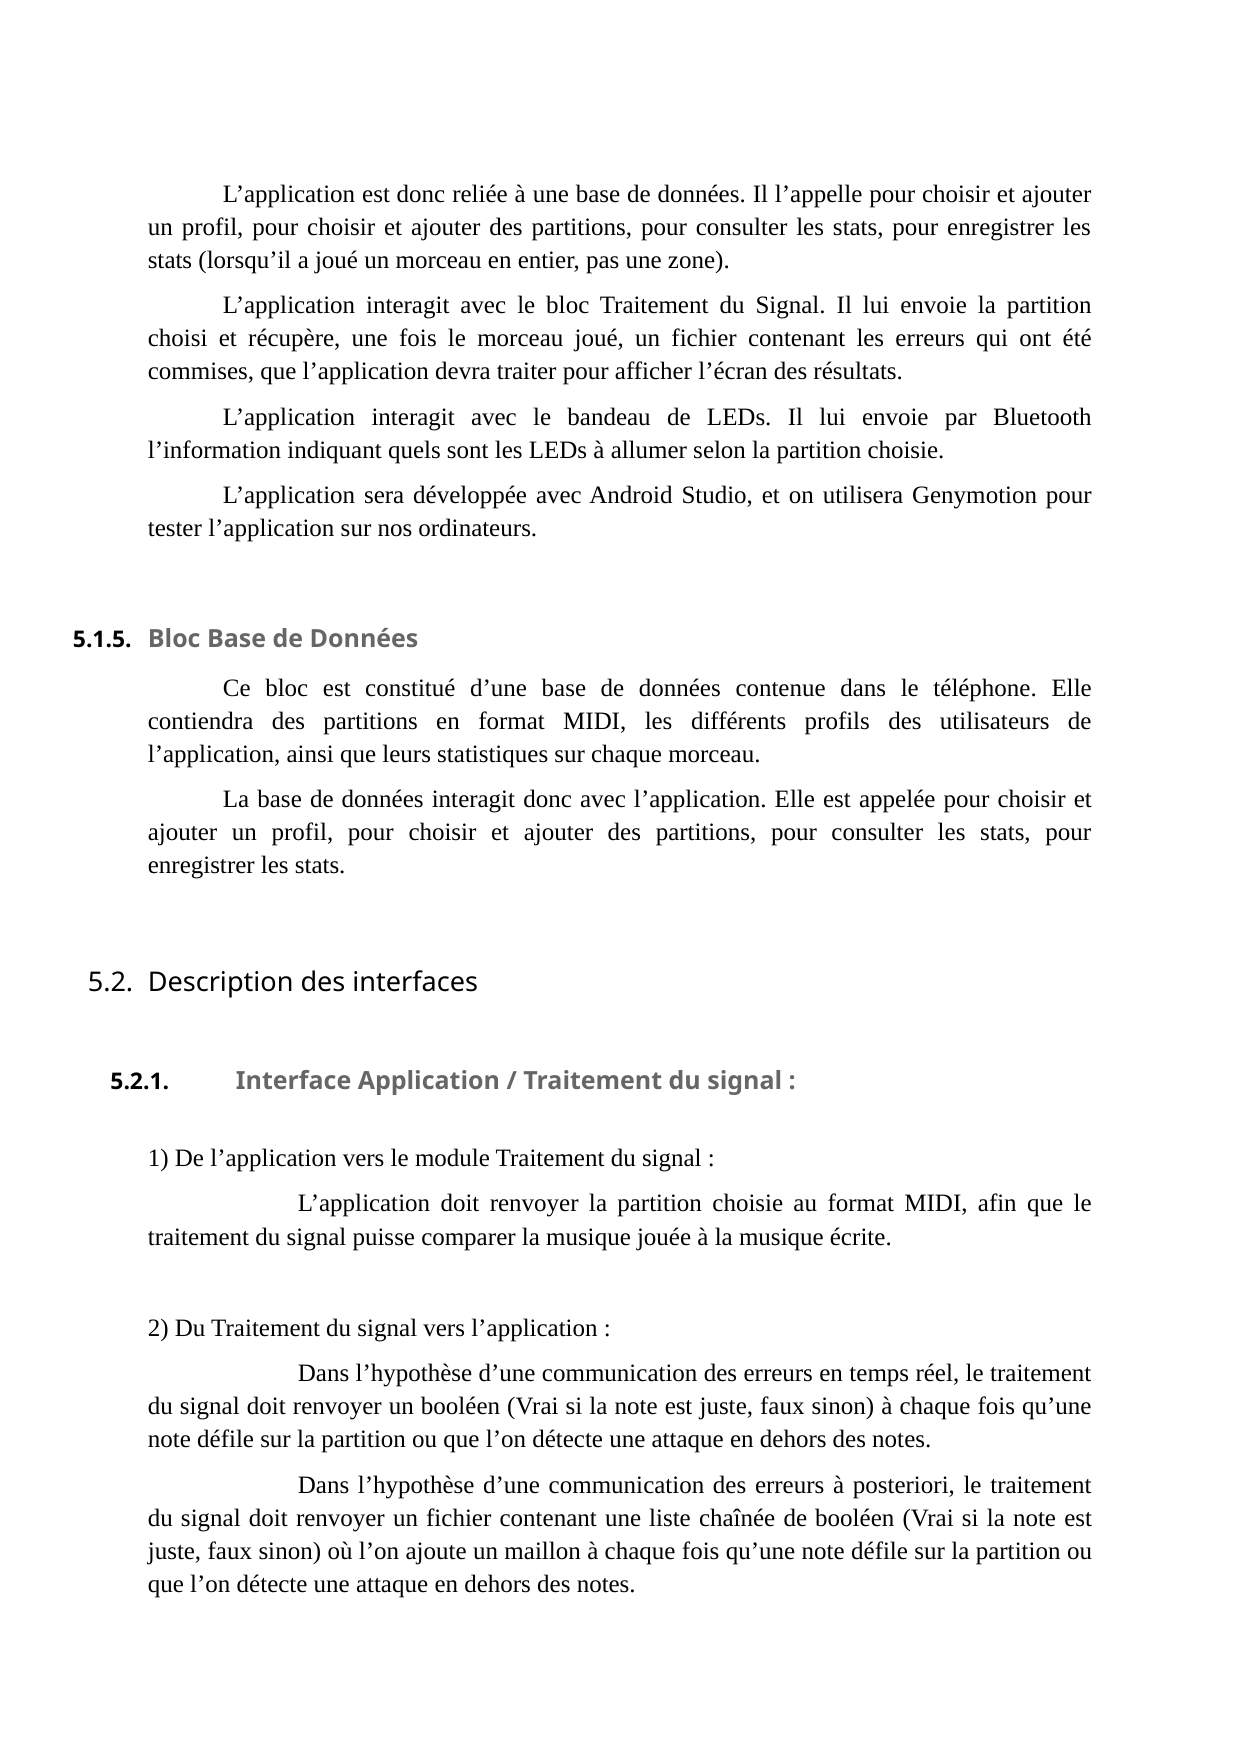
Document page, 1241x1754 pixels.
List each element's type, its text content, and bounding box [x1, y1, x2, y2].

text Dans l’hypothèse d’une communication des erreurs à posteriori, le traitement du signal doit renvoyer un fichier contenant une liste chaînée de booléen (Vrai si la note est juste, faux sinon) où l’on ajoute un maillon à chaque fois qu’une note défile sur la partition ou que l’on détecte une attaque en dehors des notes. [148, 1470, 1093, 1597]
text La base de données interagit donc avec l’application. Elle est appelée pour choisir et ajouter un profil, pour choisir et ajouter des partitions, pour consulter les stats, pour enregistrer les stats. [148, 784, 1093, 879]
text 1) De l’application vers le module Traitement du signal : [148, 1143, 1093, 1172]
text L’application interagit avec le bloc Traitement du Signal. Il lui envoie la partition choisi et récupère, une fois le morceau joué, un fichier contenant les erreurs qui ont été commises, que l’application devra traiter pour afficher l’écran des résultats. [148, 290, 1093, 385]
text L’application interagit avec le bandeau de LEDs. Il lui envoie par Bluetooth l’information indiquant quels sont les LEDs à allumer selon la partition choisie. [148, 402, 1093, 464]
text Dans l’hypothèse d’une communication des erreurs en temps réel, le traitement du signal doit renvoyer un booléen (Vrai si la note est juste, faux sinon) à chaque fois qu’une note défile sur la partition ou que l’on détecte une attaque en dehors des notes. [148, 1358, 1093, 1453]
subtitle Interface Application / Traitement du signal : [110, 1063, 1093, 1097]
text L’application doit renvoyer la partition choisie au format MIDI, afin que le traitement du signal puisse comparer la musique jouée à la musique écrite. [148, 1188, 1093, 1250]
text Ce bloc est constitué d’une base de données contenue dans le téléphone. Elle contiendra des partitions en format MIDI, les différents profils des utilisateurs de l’application, ainsi que leurs statistiques sur chaque morceau. [148, 673, 1093, 768]
text L’application est donc reliée à une base de données. Il l’appelle pour choisir et ajouter un profil, pour choisir et ajouter des partitions, pour consulter les stats, pour enregistrer les stats (lorsqu’il a joué un morceau en entier, pas une zone). [148, 179, 1093, 273]
subtitle Bloc Base de Données [73, 621, 1093, 655]
text 2) Du Traitement du signal vers l’application : [148, 1313, 1093, 1341]
subtitle Description des interfaces [88, 962, 1093, 999]
text L’application sera développée avec Android Studio, et on utilisera Genymotion pour tester l’application sur nos ordinateurs. [148, 480, 1093, 542]
